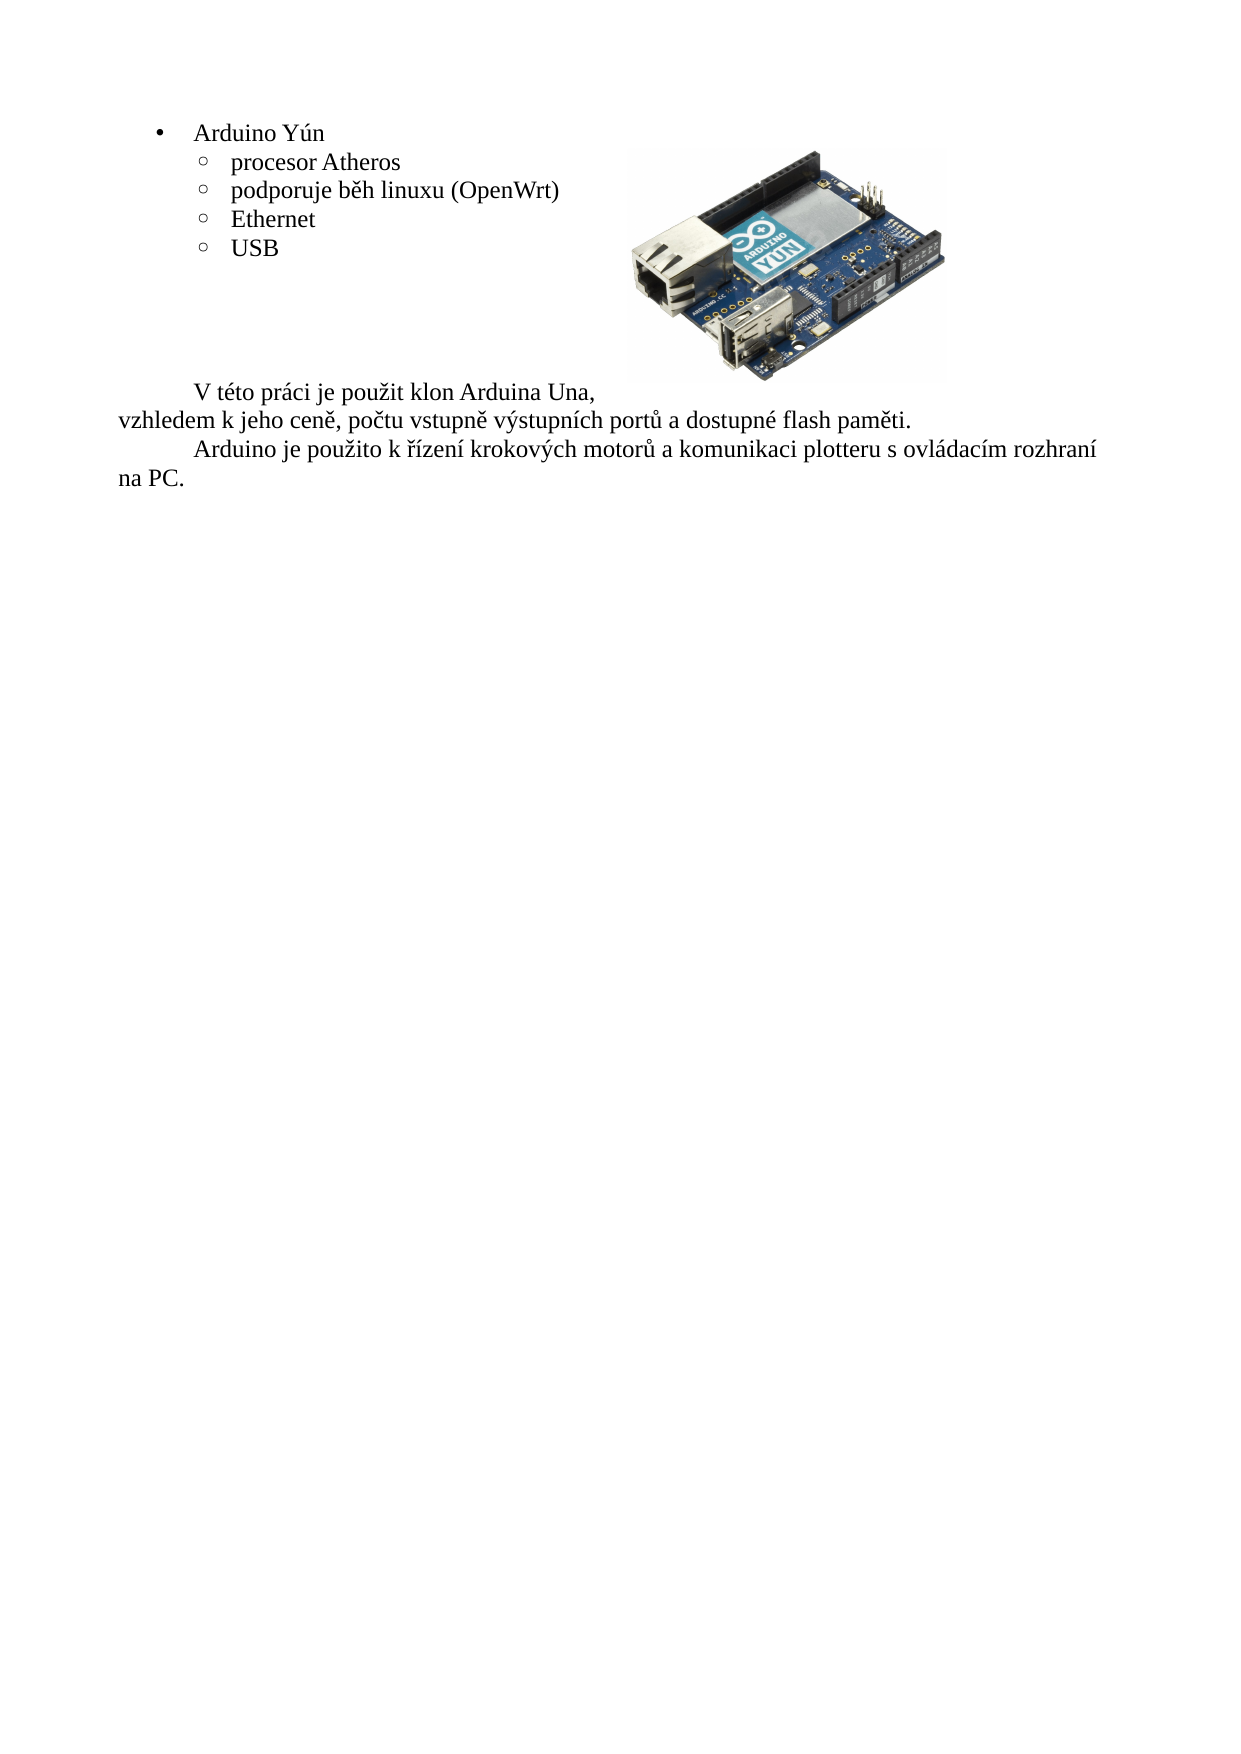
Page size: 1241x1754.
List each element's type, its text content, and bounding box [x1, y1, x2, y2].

picture [627, 148, 947, 383]
list procesor Atheros [193, 147, 1122, 176]
list [947, 204, 1122, 233]
list [947, 176, 1122, 204]
text Arduino je použito k řízení krokových motorů a komunikaci plotteru s ovládacím rozhraní na PC. [118, 434, 1122, 492]
list USB [193, 233, 627, 262]
list Ethernet [193, 204, 627, 233]
list podporuje běh linuxu (OpenWrt) [193, 176, 627, 204]
text V této práci je použit klon Arduina Una, vzhledem k jeho ceně, počtu vstupně výstupních portů a dostupné flash paměti. [118, 377, 1122, 434]
list Arduino Yún [156, 118, 1122, 147]
list [947, 233, 1122, 262]
